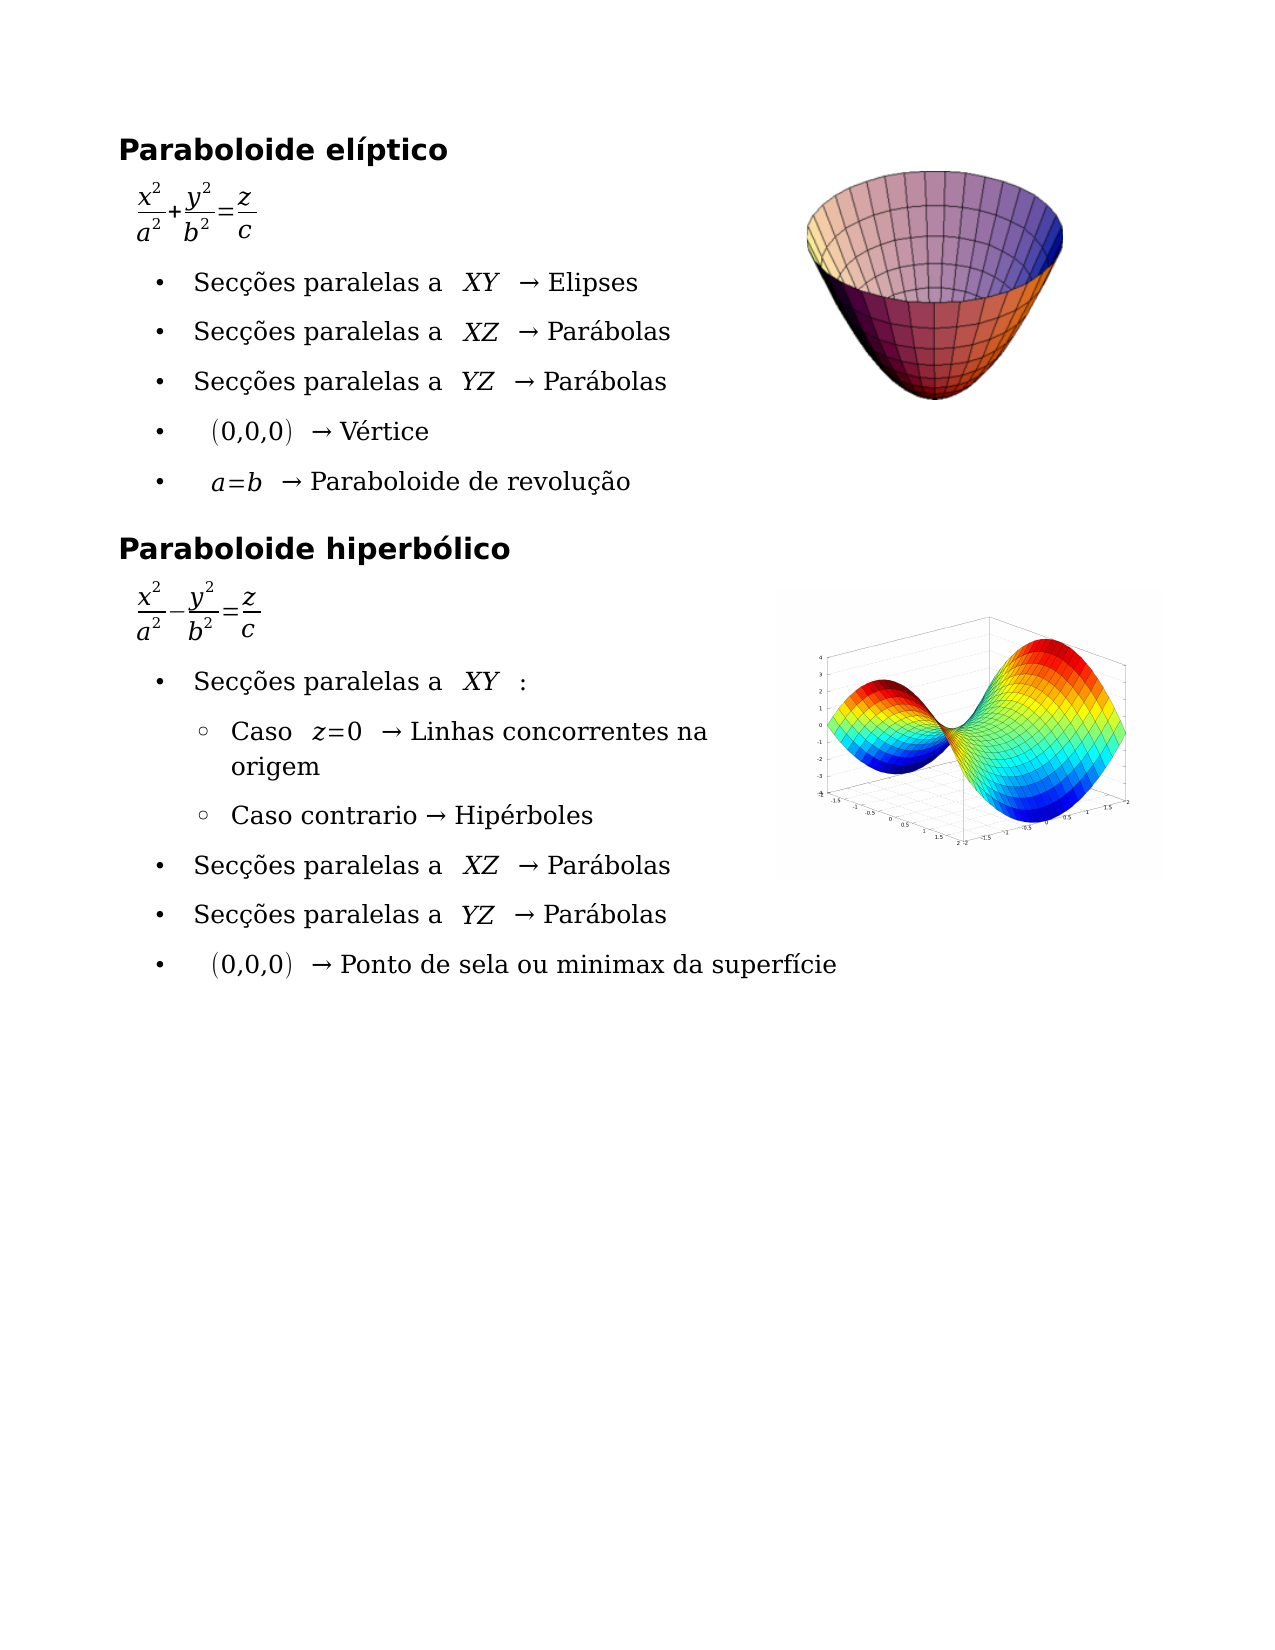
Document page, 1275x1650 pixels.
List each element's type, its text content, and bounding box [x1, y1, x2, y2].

list [1063, 268, 1157, 297]
list [1063, 367, 1157, 396]
list Secções paralelas a→ Parábolas [156, 851, 1157, 880]
list [1063, 318, 1157, 347]
picture [776, 589, 1163, 879]
list Caso→ Linhas concorrentes na origem [193, 717, 776, 781]
list → Paraboloide de revolução [156, 468, 1157, 497]
subtitle Paraboloide hiperbólico [118, 532, 1157, 566]
list Secções paralelas a→ Parábolas [156, 900, 1157, 929]
list Caso contrario → Hipérboles [193, 801, 776, 830]
list → Ponto de sela ou minimax da superfície [156, 950, 1157, 980]
list Secções paralelas a: [156, 667, 776, 696]
subtitle Paraboloide elíptico [118, 133, 1157, 167]
list Secções paralelas a→ Elipses [156, 268, 806, 297]
list Secções paralelas a→ Parábolas [156, 318, 806, 347]
picture [806, 171, 1063, 400]
list Secções paralelas a→ Parábolas [156, 367, 806, 396]
list → Vértice [156, 417, 1157, 447]
